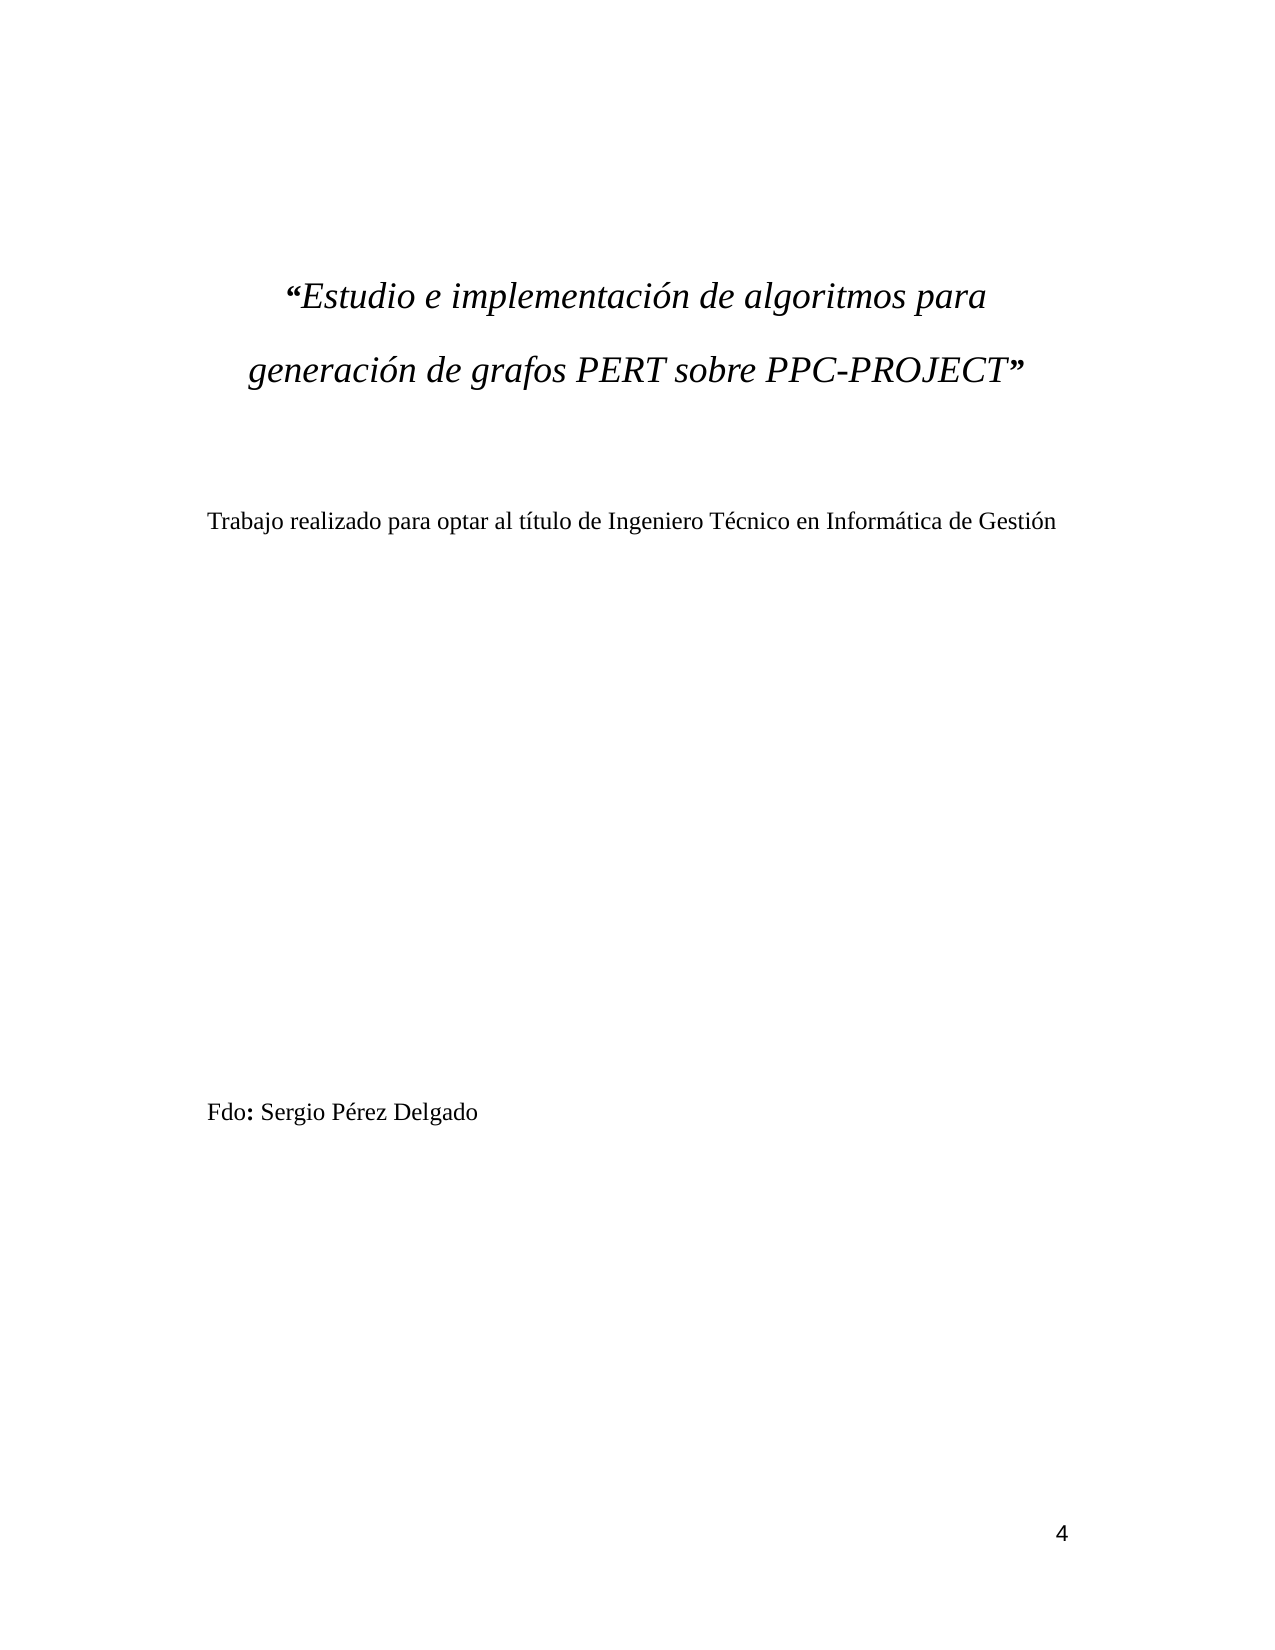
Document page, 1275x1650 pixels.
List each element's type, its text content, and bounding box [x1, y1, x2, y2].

text “Estudio e implementación de algoritmos para generación de grafos PERT sobre PPC-PROJECT” [207, 249, 1068, 397]
text Trabajo realizado para optar al título de Ingeniero Técnico en Informática de Gestión [207, 471, 1068, 544]
text Fdo: Sergio Pérez Delgado [207, 1061, 1068, 1135]
